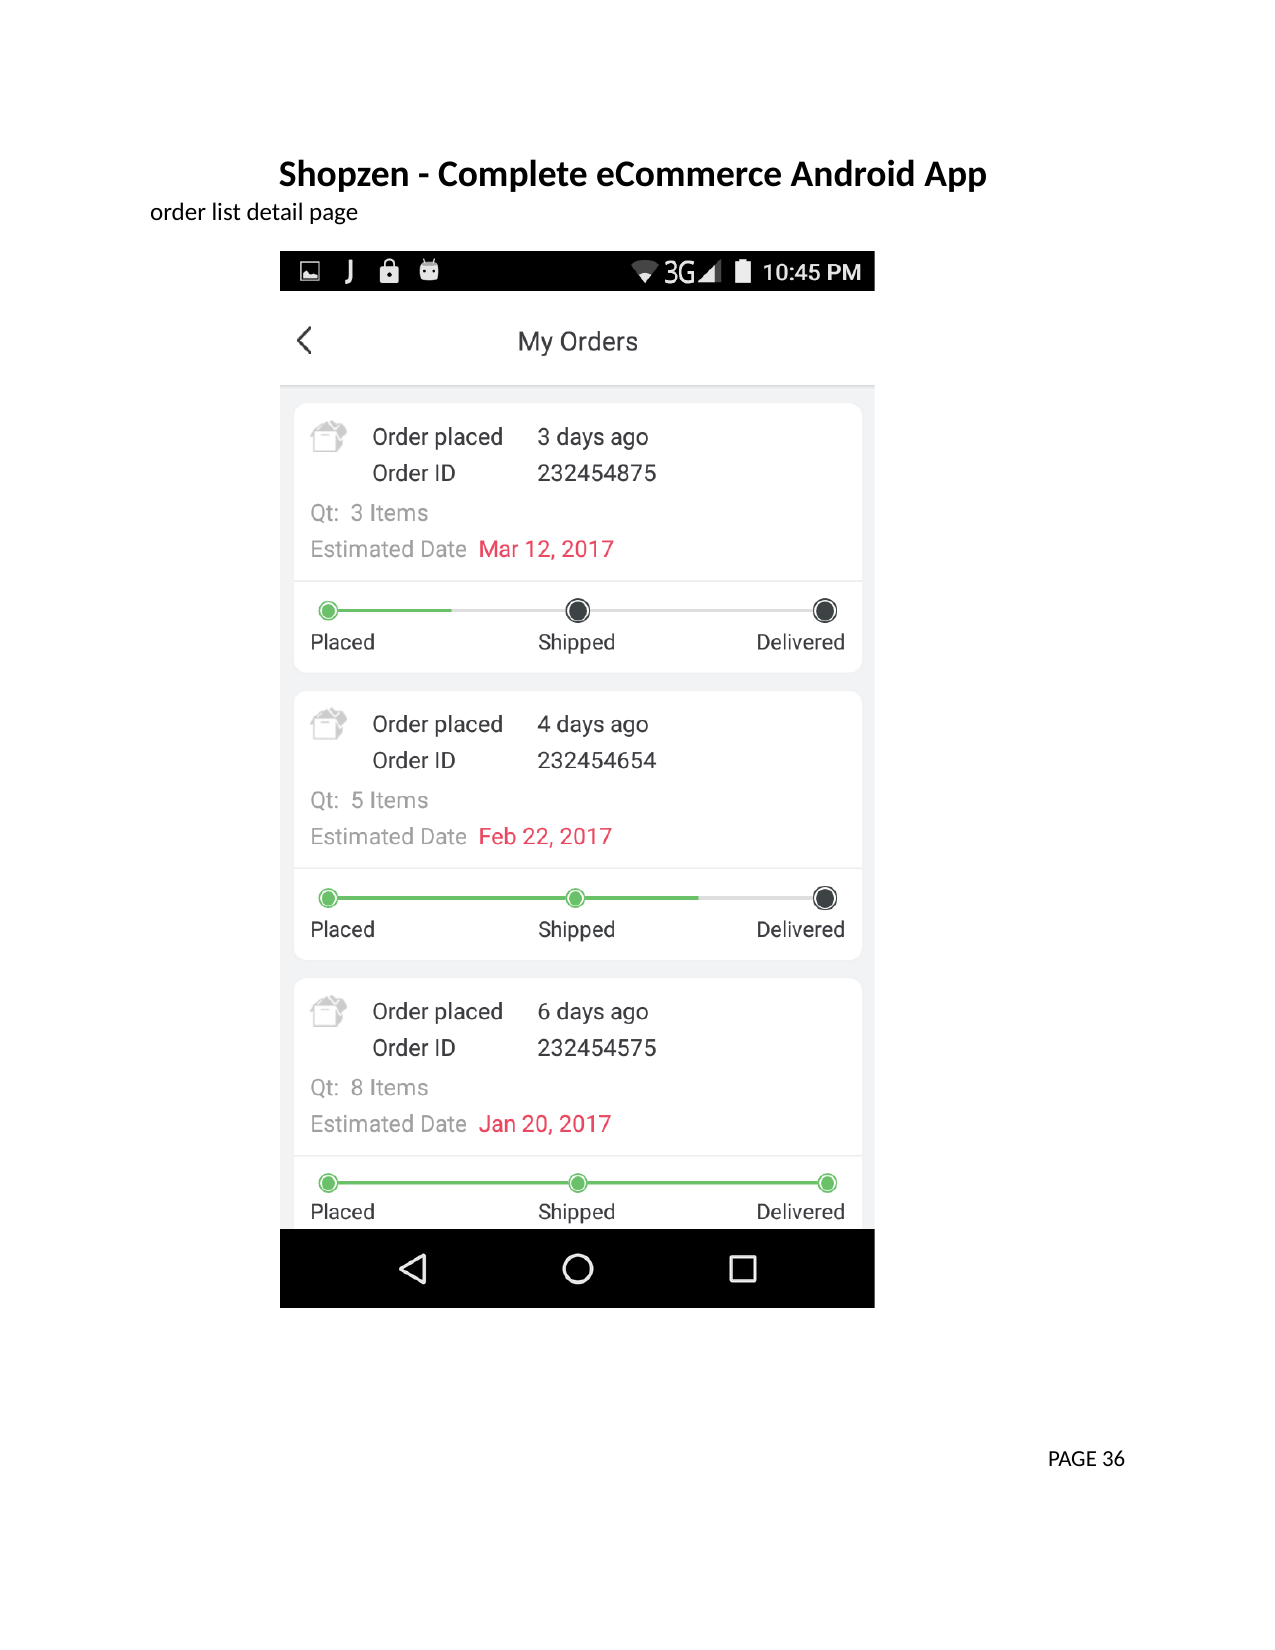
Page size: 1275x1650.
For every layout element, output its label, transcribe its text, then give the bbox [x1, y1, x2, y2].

text order list detail page [150, 196, 1125, 226]
picture [280, 251, 875, 1308]
